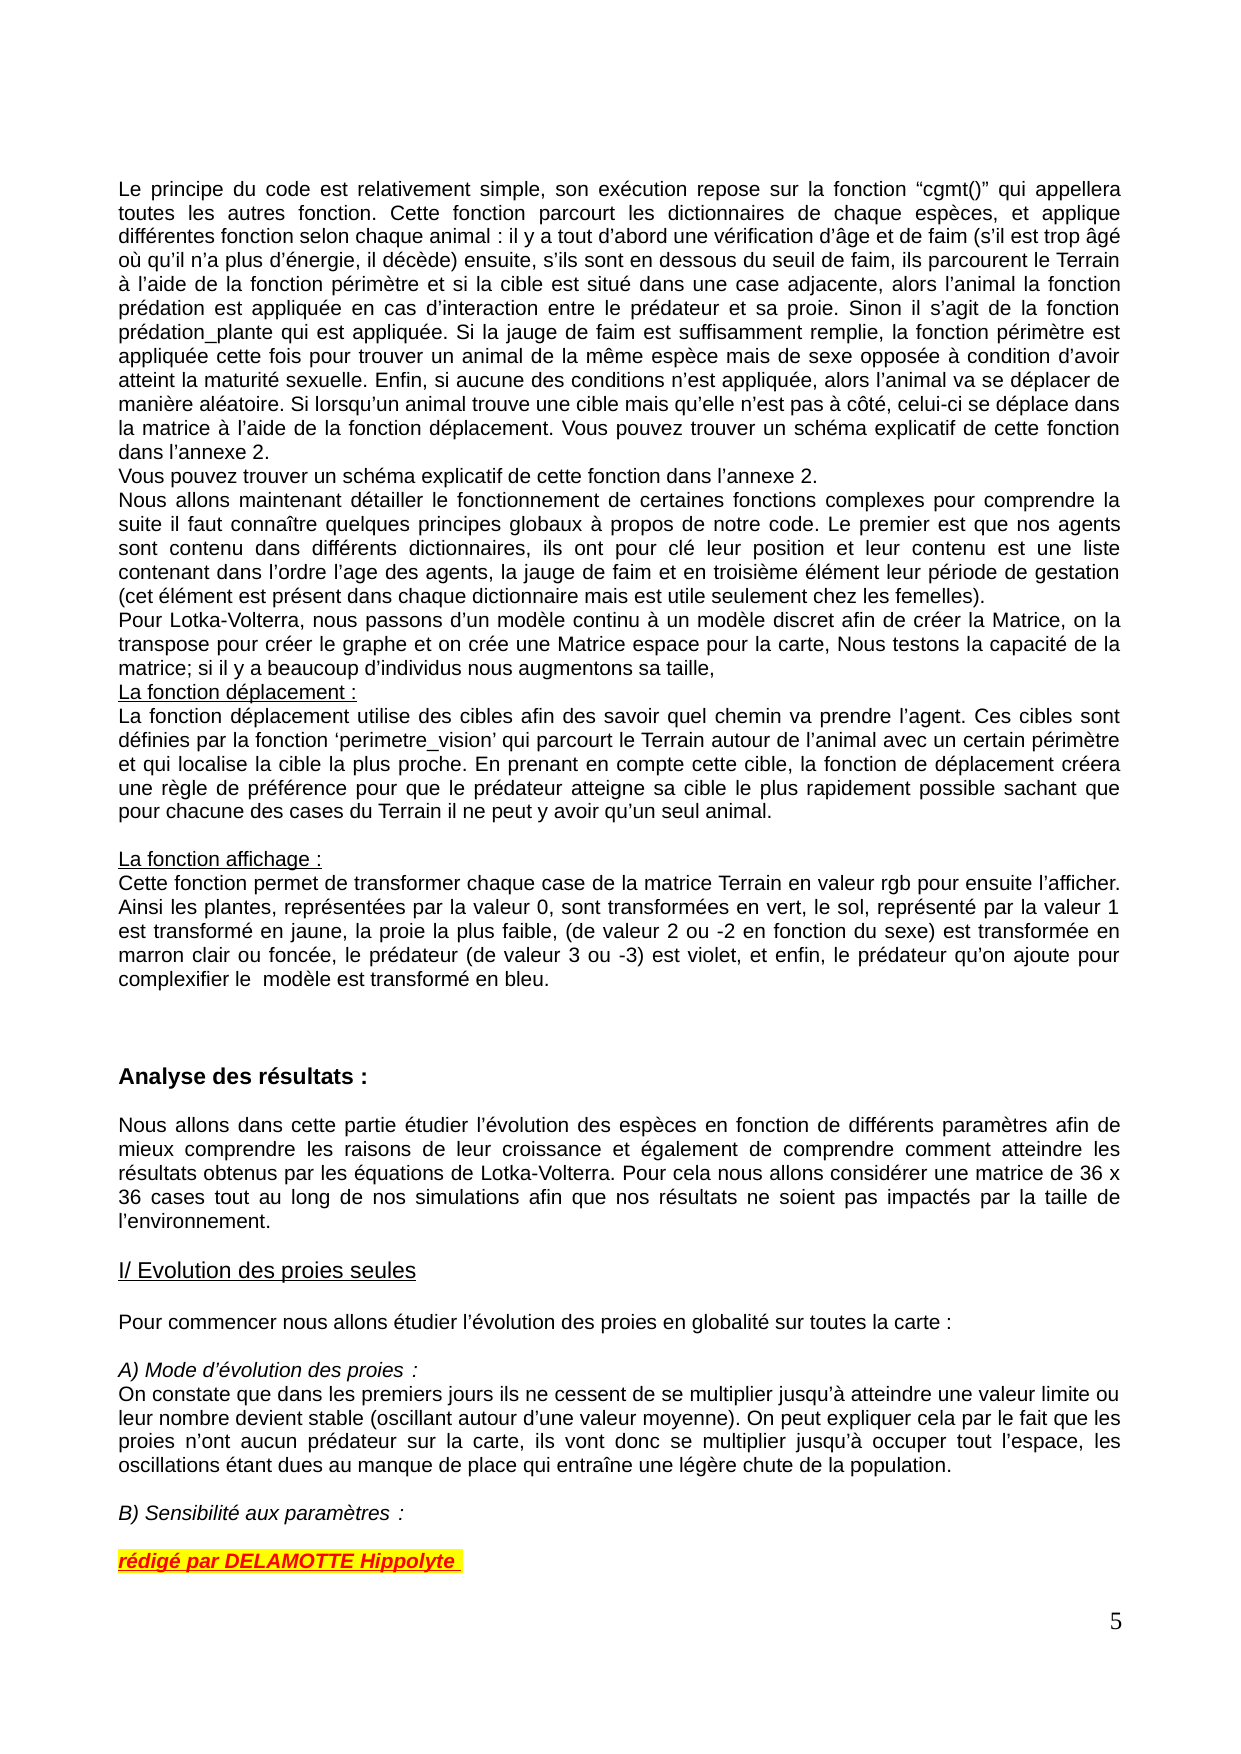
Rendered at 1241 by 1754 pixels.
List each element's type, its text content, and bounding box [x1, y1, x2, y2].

text Nous allons dans cette partie étudier l’évolution des espèces en fonction de différents paramètres afin de mieux comprendre les raisons de leur croissance et également de comprendre comment atteindre les résultats obtenus par les équations de Lotka-Volterra. Pour cela nous allons considérer une matrice de 36 x 36 cases tout au long de nos simulations afin que nos résultats ne soient pas impactés par la taille de l’environnement. [118, 1113, 1122, 1233]
text Analyse des résultats : [118, 1063, 1122, 1089]
text I/ Evolution des proies seules [118, 1257, 1122, 1283]
text Vous pouvez trouver un schéma explicatif de cette fonction dans l’annexe 2. [118, 464, 1122, 488]
text Pour Lotka-Volterra, nous passons d’un modèle continu à un modèle discret afin de créer la Matrice, on la transpose pour créer le graphe et on crée une Matrice espace pour la carte, Nous testons la capacité de la matrice; si il y a beaucoup d’individus nous augmentons sa taille, [118, 608, 1122, 679]
text Nous allons maintenant détailler le fonctionnement de certaines fonctions complexes pour comprendre la suite il faut connaître quelques principes globaux à propos de notre code. Le premier est que nos agents sont contenu dans différents dictionnaires, ils ont pour clé leur position et leur contenu est une liste contenant dans l’ordre l’age des agents, la jauge de faim et en troisième élément leur période de gestation (cet élément est présent dans chaque dictionnaire mais est utile seulement chez les femelles). [118, 488, 1122, 608]
text A) Mode d’évolution des proies : [118, 1357, 1122, 1381]
text On constate que dans les premiers jours ils ne cessent de se multiplier jusqu’à atteindre une valeur limite ou leur nombre devient stable (oscillant autour d’une valeur moyenne). On peut expliquer cela par le fait que les proies n’ont aucun prédateur sur la carte, ils vont donc se multiplier jusqu’à occuper tout l’espace, les oscillations étant dues au manque de place qui entraîne une légère chute de la population. [118, 1381, 1122, 1477]
text La fonction déplacement : [118, 679, 1122, 703]
text La fonction déplacement utilise des cibles afin des savoir quel chemin va prendre l’agent. Ces cibles sont définies par la fonction ‘perimetre_vision’ qui parcourt le Terrain autour de l’animal avec un certain périmètre et qui localise la cible la plus proche. En prenant en compte cette cible, la fonction de déplacement créera une règle de préférence pour que le prédateur atteigne sa cible le plus rapidement possible sachant que pour chacune des cases du Terrain il ne peut y avoir qu’un seul animal. [118, 703, 1122, 823]
text B) Sensibilité aux paramètres : [118, 1501, 1122, 1525]
text rédigé par DELAMOTTE Hippolyte [118, 1549, 1122, 1573]
text Pour commencer nous allons étudier l’évolution des proies en globalité sur toutes la carte : [118, 1309, 1122, 1333]
text Le principe du code est relativement simple, son exécution repose sur la fonction “cgmt()” qui appellera toutes les autres fonction. Cette fonction parcourt les dictionnaires de chaque espèces, et applique différentes fonction selon chaque animal : il y a tout d’abord une vérification d’âge et de faim (s’il est trop âgé où qu’il n’a plus d’énergie, il décède) ensuite, s’ils sont en dessous du seuil de faim, ils parcourent le Terrain à l’aide de la fonction périmètre et si la cible est situé dans une case adjacente, alors l’animal la fonction prédation est appliquée en cas d’interaction entre le prédateur et sa proie. Sinon il s’agit de la fonction prédation_plante qui est appliquée. Si la jauge de faim est suffisamment remplie, la fonction périmètre est appliquée cette fois pour trouver un animal de la même espèce mais de sexe opposée à condition d’avoir atteint la maturité sexuelle. Enfin, si aucune des conditions n’est appliquée, alors l’animal va se déplacer de manière aléatoire. Si lorsqu’un animal trouve une cible mais qu’elle n’est pas à côté, celui-ci se déplace dans la matrice à l’aide de la fonction déplacement. Vous pouvez trouver un schéma explicatif de cette fonction dans l’annexe 2. [118, 176, 1122, 464]
text La fonction affichage : [118, 847, 1122, 871]
text Cette fonction permet de transformer chaque case de la matrice Terrain en valeur rgb pour ensuite l’afficher. Ainsi les plantes, représentées par la valeur 0, sont transformées en vert, le sol, représenté par la valeur 1 est transformé en jaune, la proie la plus faible, (de valeur 2 ou -2 en fonction du sexe) est transformée en marron clair ou foncée, le prédateur (de valeur 3 ou -3) est violet, et enfin, le prédateur qu’on ajoute pour complexifier le modèle est transformé en bleu. [118, 871, 1122, 991]
